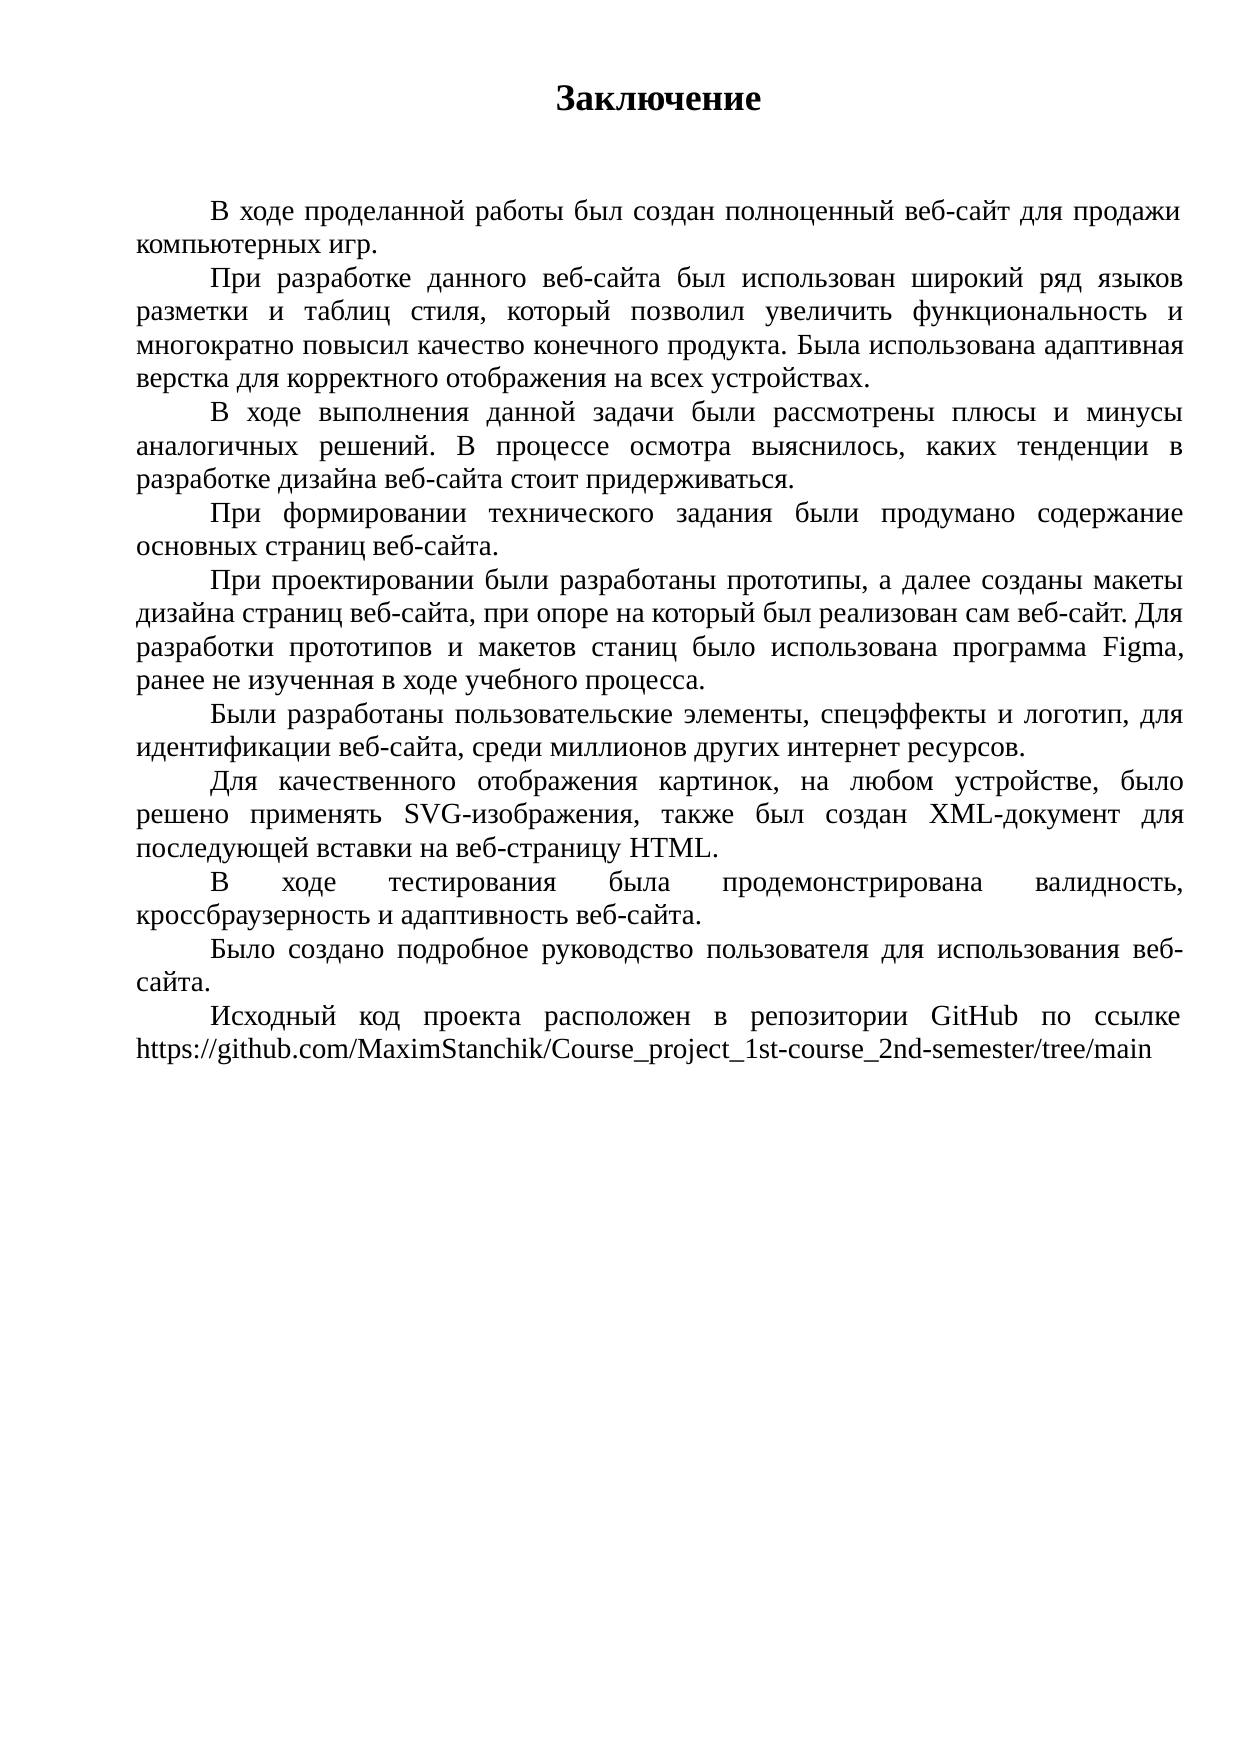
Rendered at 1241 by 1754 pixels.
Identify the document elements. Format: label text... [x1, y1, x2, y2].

subtitle Заключение [136, 75, 1181, 118]
text При формировании технического задания были продумано содержание основных страниц веб-сайта. [136, 495, 1184, 562]
text В ходе проделанной работы был создан полноценный веб-сайт для продажи компьютерных игр. [136, 193, 1181, 260]
text Были разработаны пользовательские элементы, спецэффекты и логотип, для идентификации веб-сайта, среди миллионов других интернет ресурсов. [136, 696, 1184, 763]
text Было создано подробное руководство пользователя для использования веб-сайта. [136, 931, 1184, 998]
text При разработке данного веб-сайта был использован широкий ряд языков разметки и таблиц стиля, который позволил увеличить функциональность и многократно повысил качество конечного продукта. Была использована адаптивная верстка для корректного отображения на всех устройствах. [136, 260, 1184, 394]
text Для качественного отображения картинок, на любом устройстве, было решено применять SVG-изображения, также был создан XML-документ для последующей вставки на веб-страницу HTML. [136, 763, 1184, 864]
text В ходе тестирования была продемонстрирована валидность, кроссбраузерность и адаптивность веб-сайта. [136, 864, 1184, 931]
text При проектировании были разработаны прототипы, а далее созданы макеты дизайна страниц веб-сайта, при опоре на который был реализован сам веб-сайт. Для разработки прототипов и макетов станиц было использована программа Figma, ранее не изученная в ходе учебного процесса. [136, 562, 1184, 696]
text Исходный код проекта расположен в репозитории GitHub по ссылке https://github.com/MaximStanchik/Course_project_1st-course_2nd-semester/tree/main [136, 998, 1181, 1065]
text В ходе выполнения данной задачи были рассмотрены плюсы и минусы аналогичных решений. В процессе осмотра выяснилось, каких тенденции в разработке дизайна веб-сайта стоит придерживаться. [136, 394, 1184, 495]
